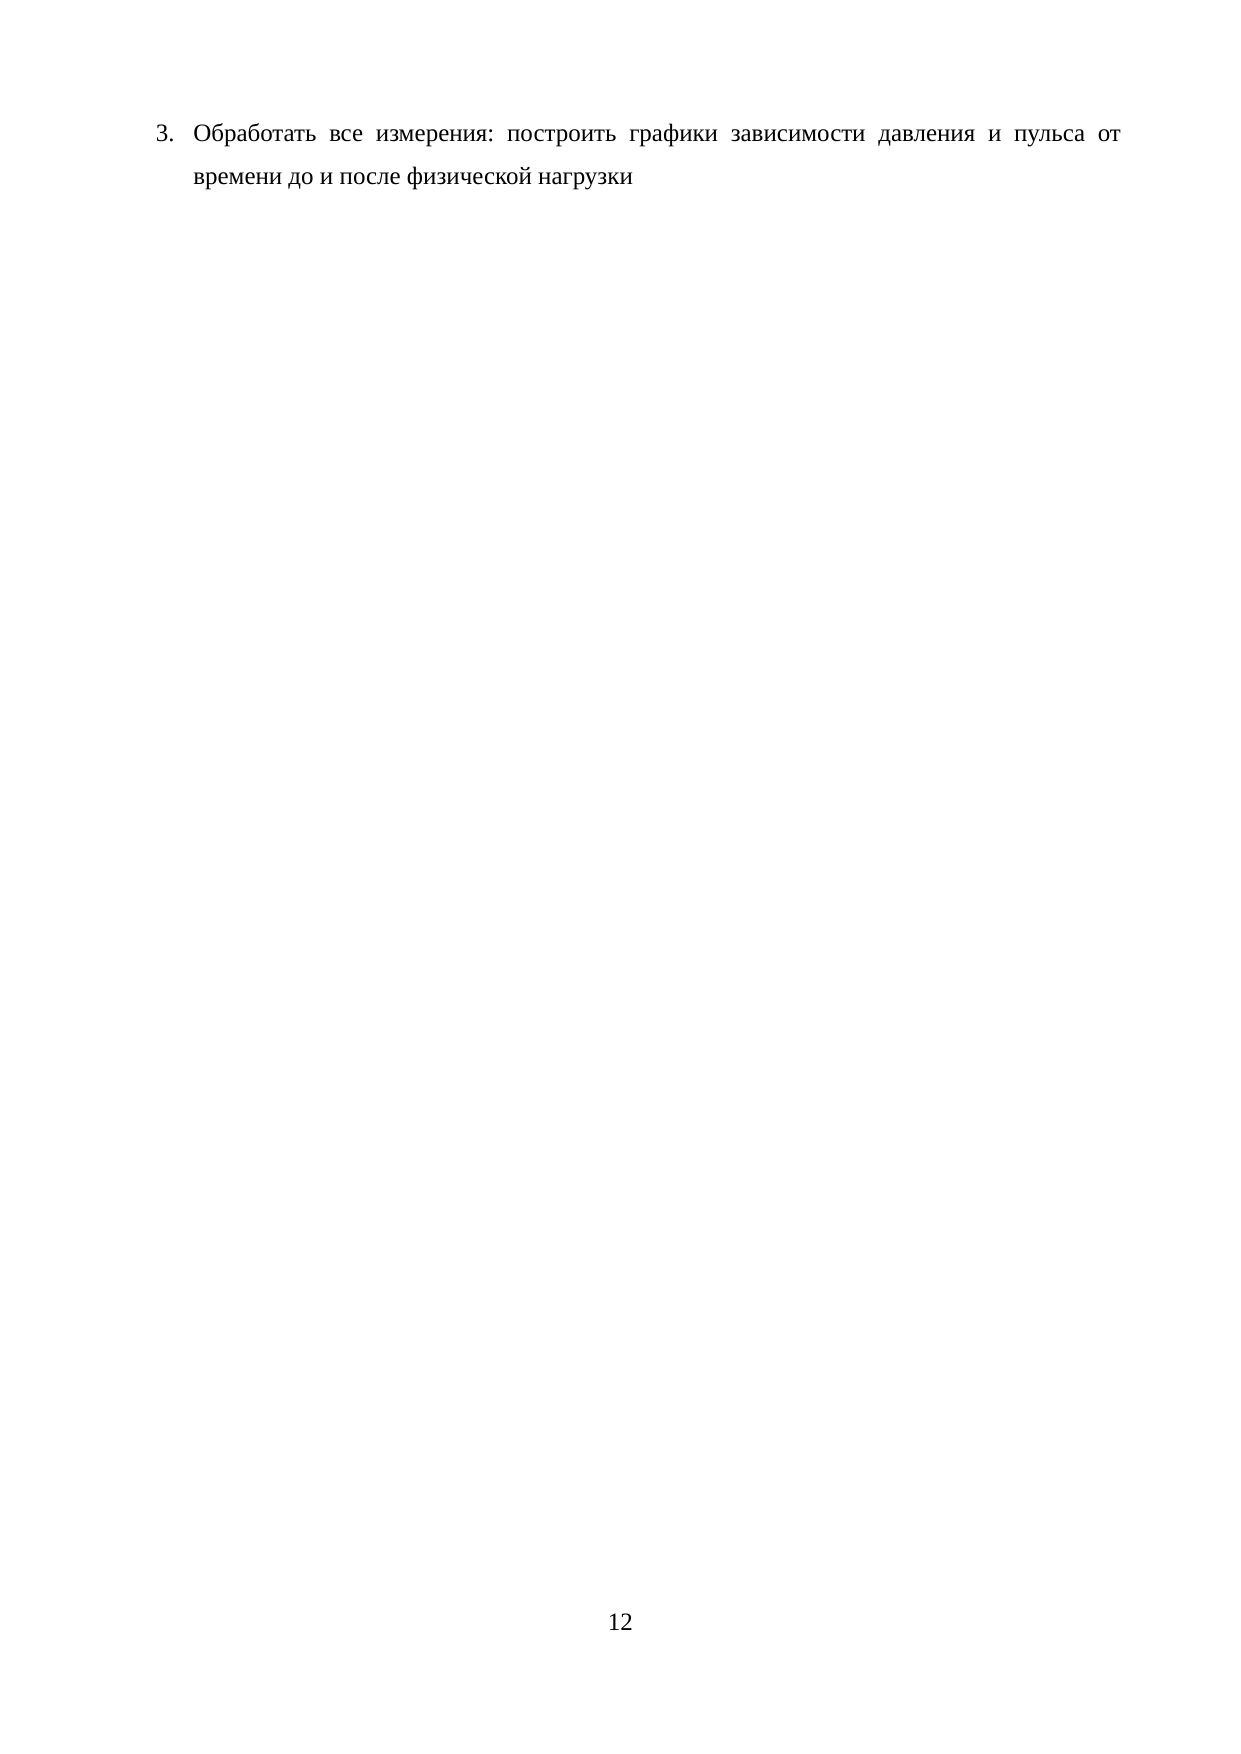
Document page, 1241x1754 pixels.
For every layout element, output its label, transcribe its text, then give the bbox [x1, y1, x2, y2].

list Обработать все измерения: построить графики зависимости давления и пульса от времени до и после физической нагрузки [156, 118, 1122, 190]
